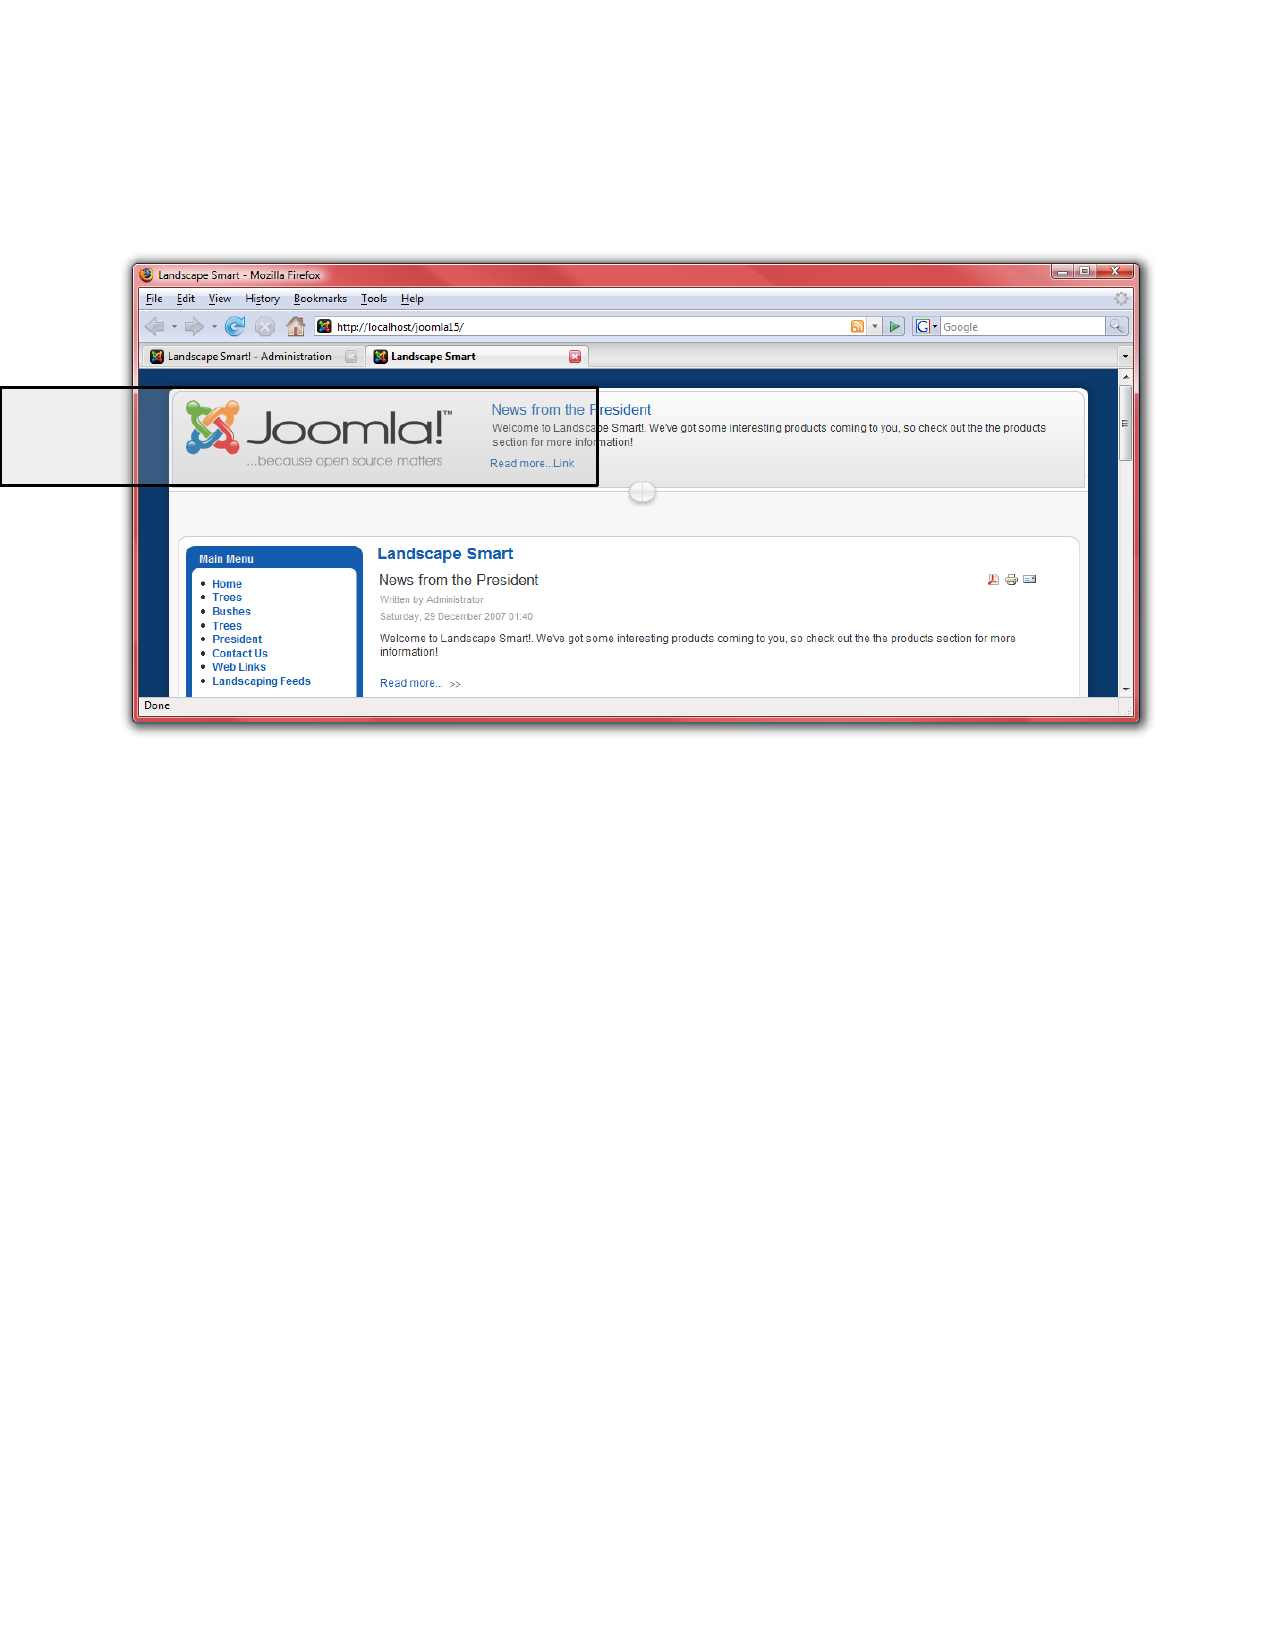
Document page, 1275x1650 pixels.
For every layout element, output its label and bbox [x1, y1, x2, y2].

picture [119, 250, 1156, 739]
